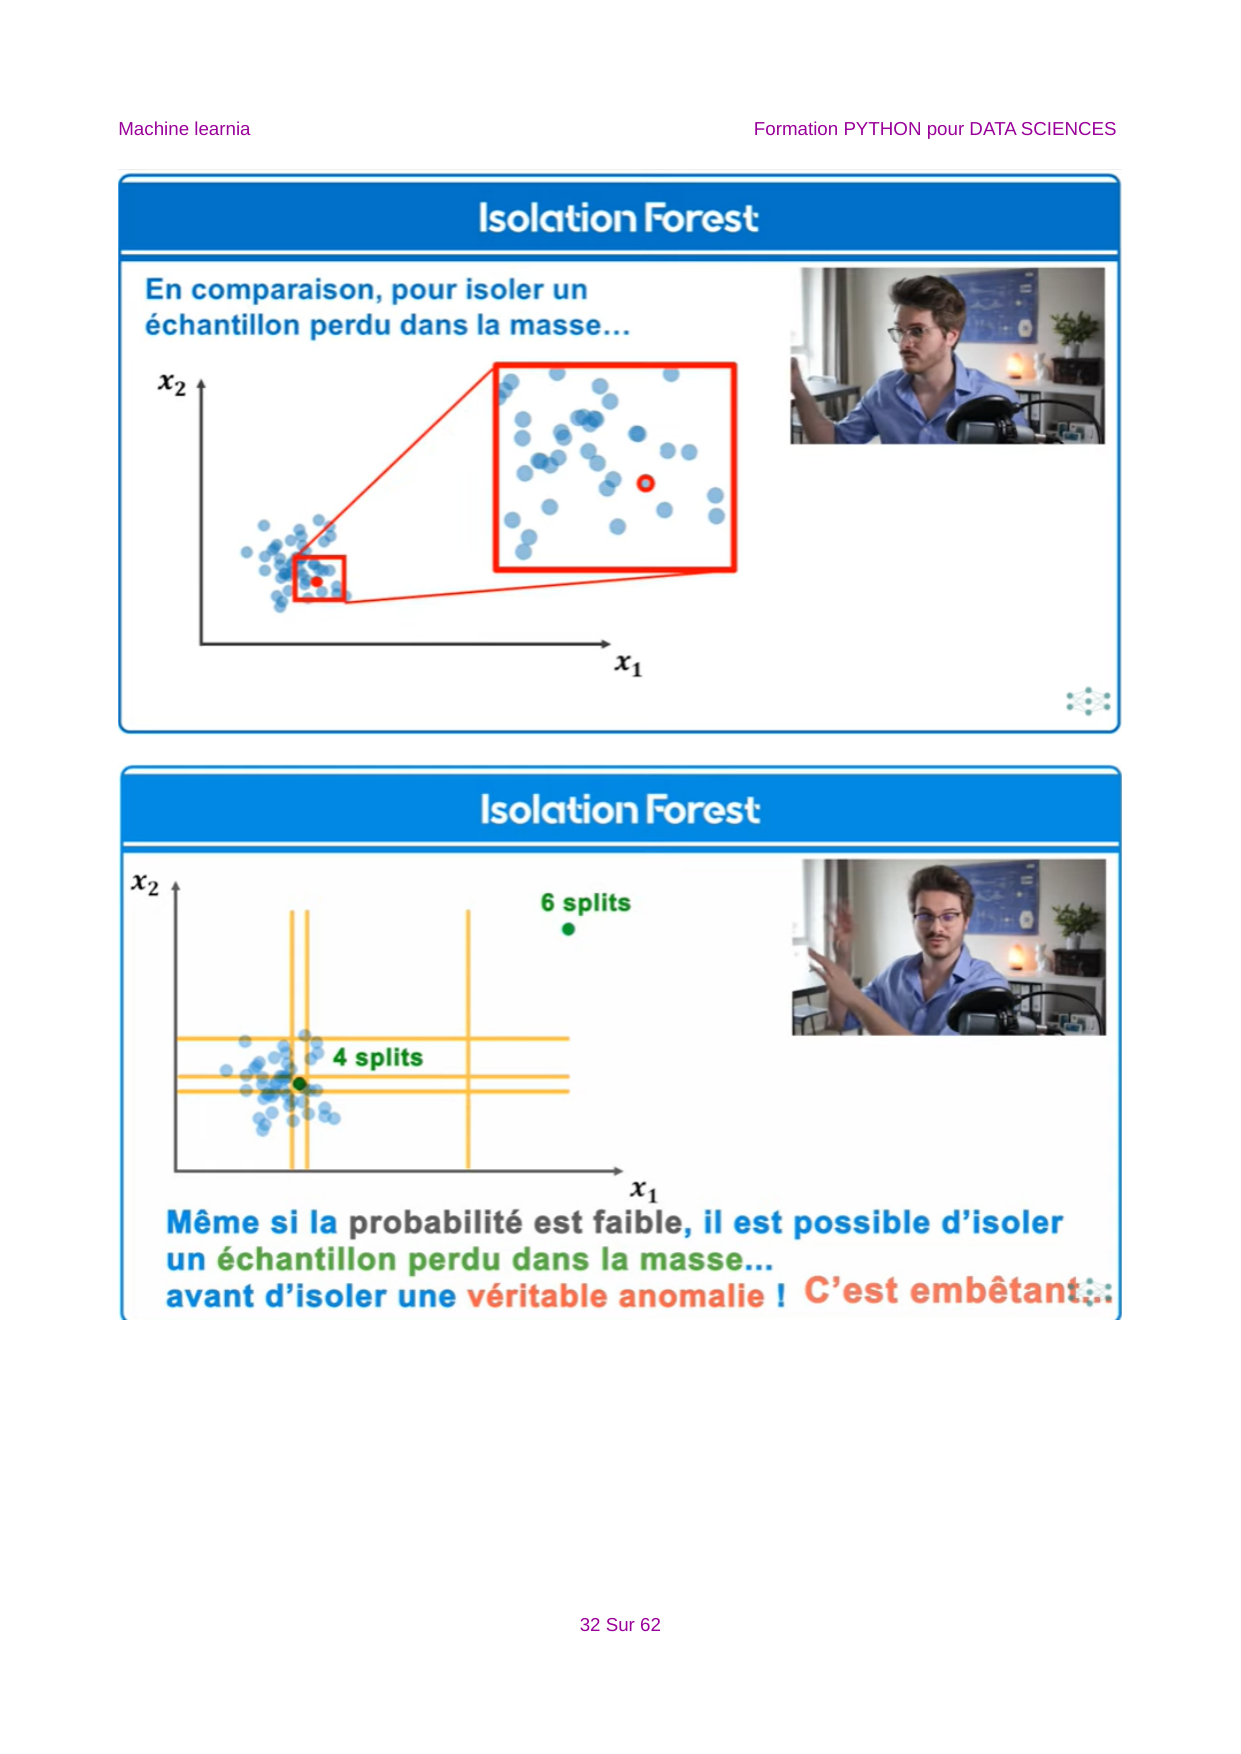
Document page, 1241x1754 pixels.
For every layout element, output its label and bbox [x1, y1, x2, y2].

picture [118, 763, 1122, 1320]
picture [118, 169, 1122, 736]
